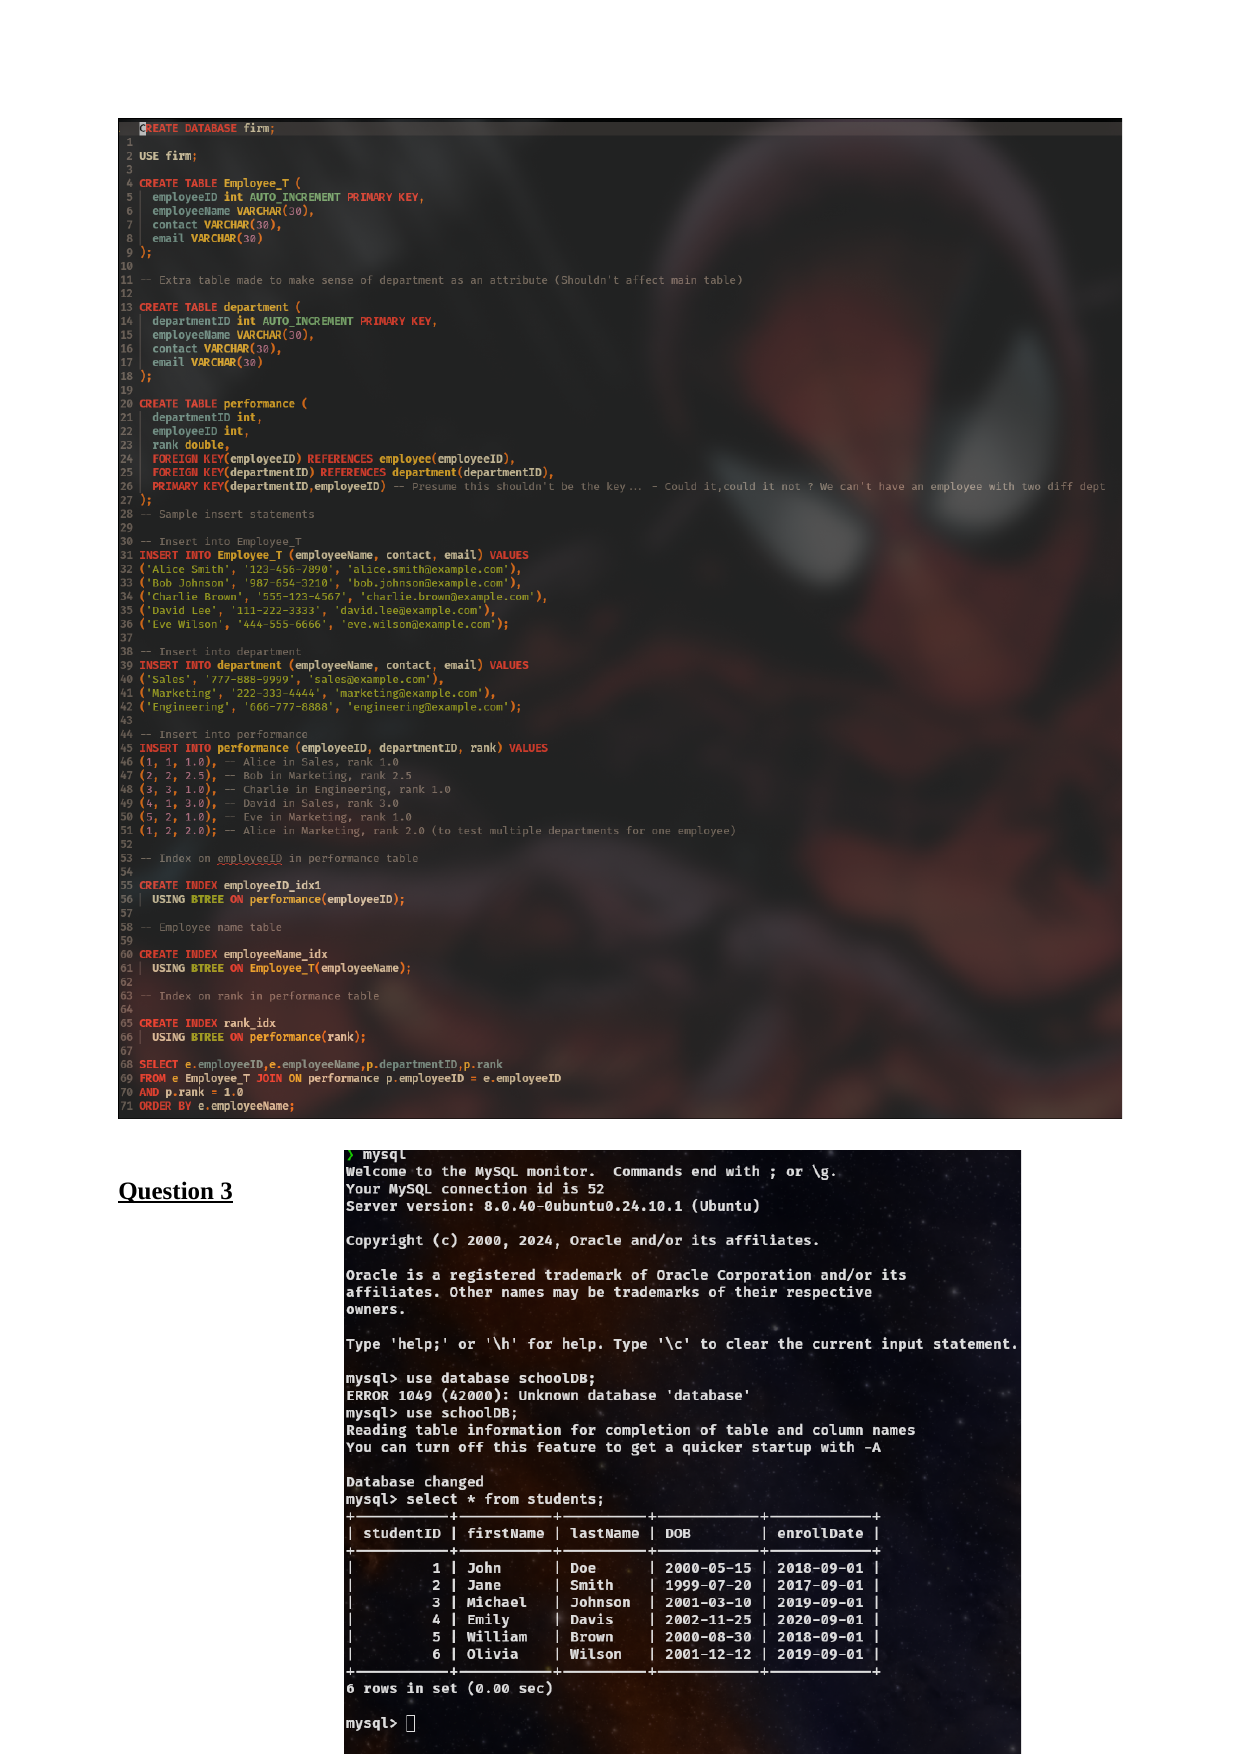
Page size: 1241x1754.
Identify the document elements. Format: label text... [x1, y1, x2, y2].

text [1022, 1176, 1122, 1205]
text Question 3 [118, 1176, 344, 1205]
picture [118, 118, 1123, 1119]
picture [344, 1150, 1022, 1754]
